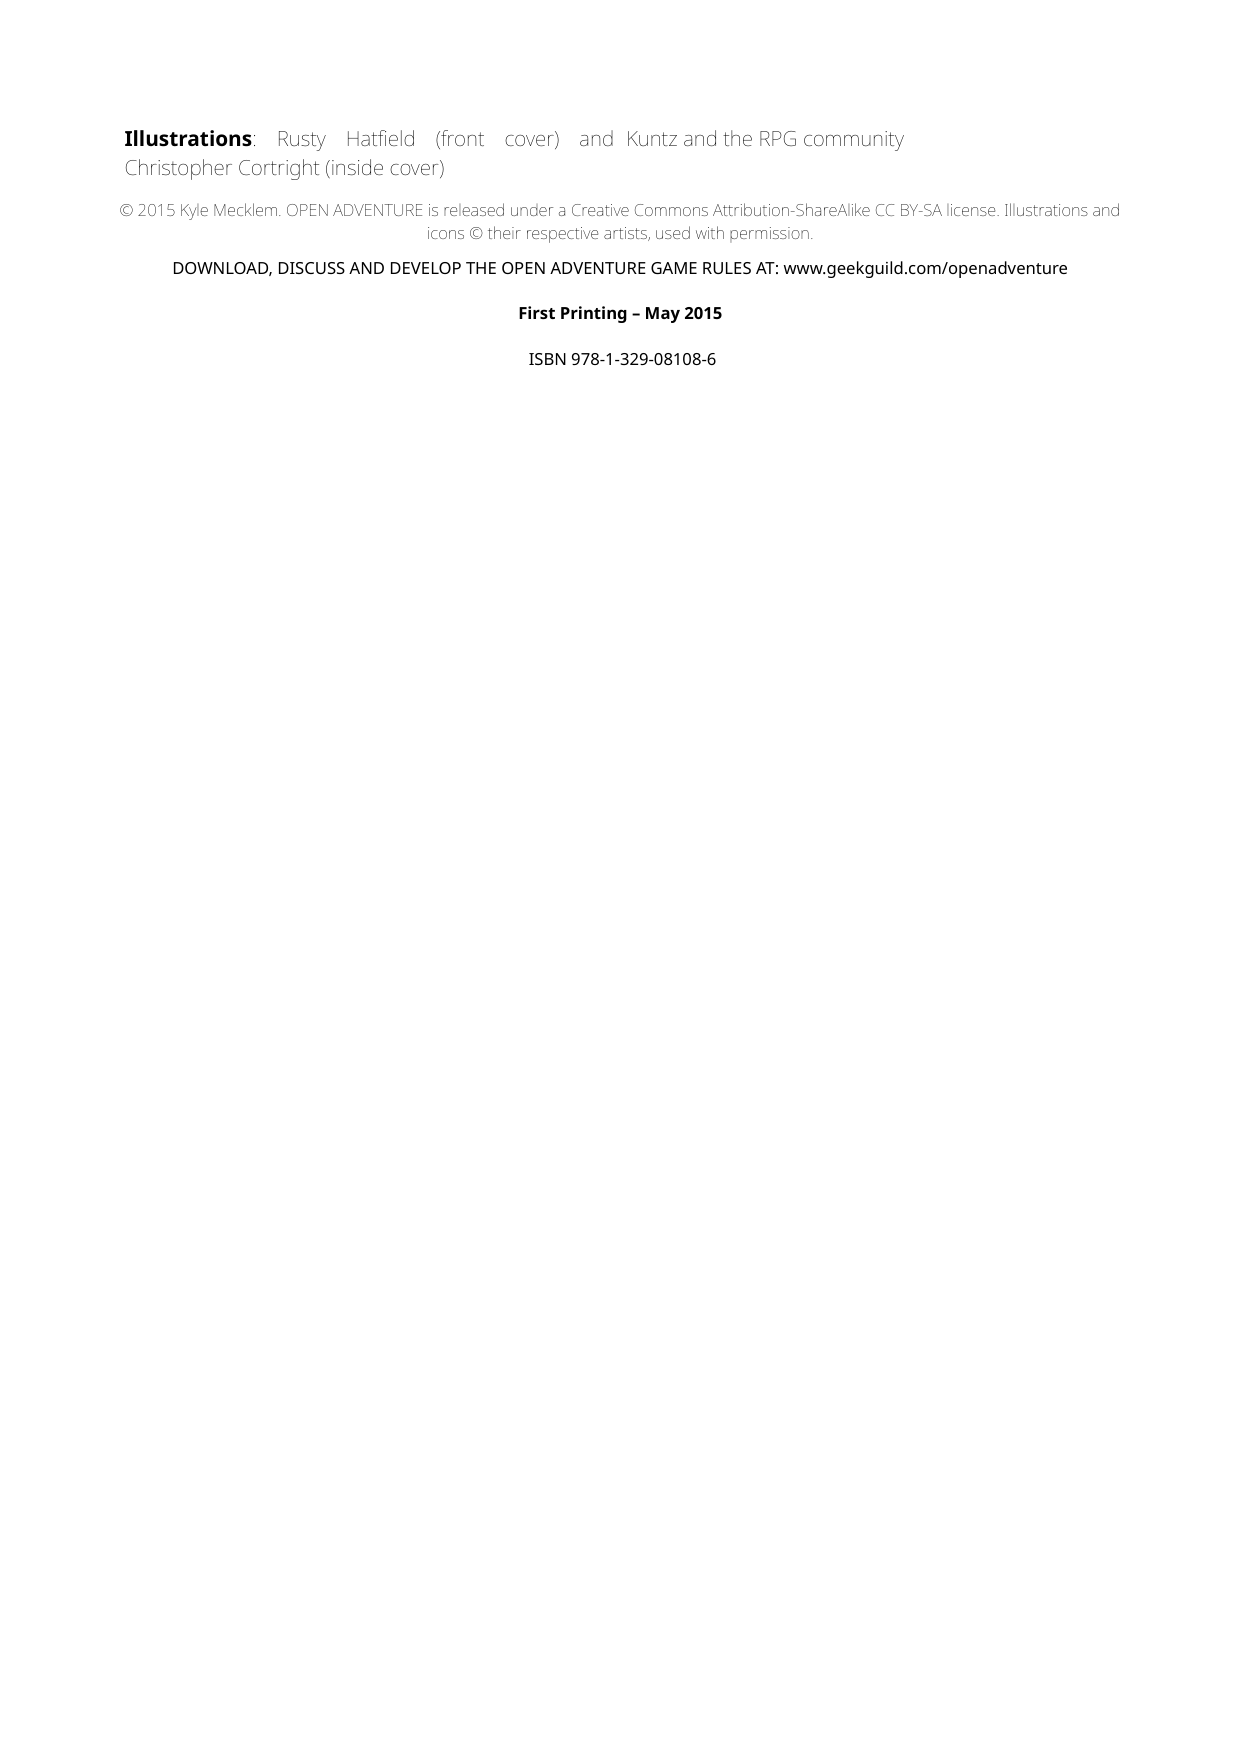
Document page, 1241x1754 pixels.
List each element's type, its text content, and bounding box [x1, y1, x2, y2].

text © 2015 Kyle Mecklem. OPEN ADVENTURE is released under a Creative Commons Attribution-ShareAlike CC BY-SA license. Illustrations and icons © their respective artists, used with permission. [118, 199, 1122, 244]
text DOWNLOAD, DISCUSS AND DEVELOP THE OPEN ADVENTURE GAME RULES AT: www.geekguild.com/openadventure First Printing – May 2015 ISBN 978-1-329-08108-6 [118, 256, 1122, 370]
table_header Illustrations: Rusty Hatfield (front cover) and Christopher Cortright (inside cover) [119, 119, 620, 199]
table_header Kuntz and the RPG community [620, 119, 1122, 199]
